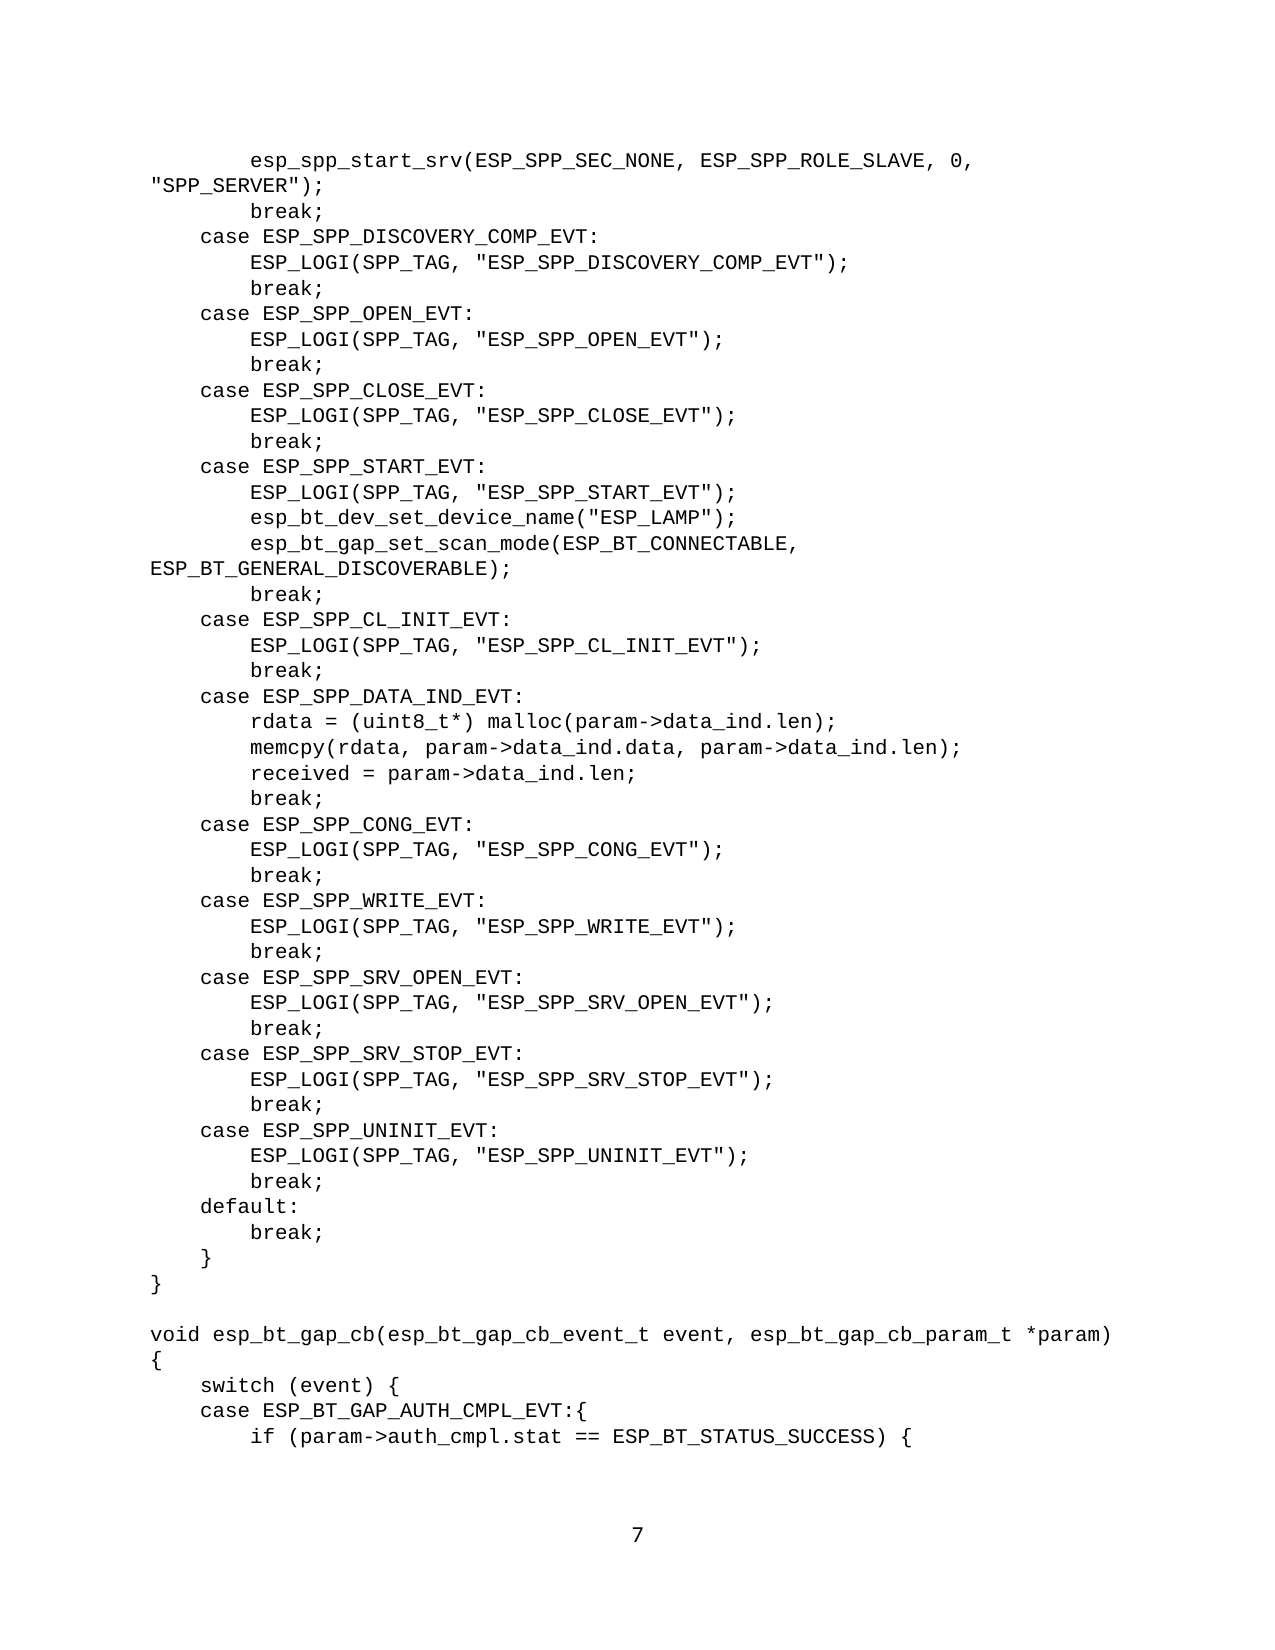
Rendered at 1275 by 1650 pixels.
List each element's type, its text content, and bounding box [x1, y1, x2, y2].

text ESP_LOGI(SPP_TAG, "ESP_SPP_CLOSE_EVT"); [150, 405, 1125, 429]
text break; [150, 584, 1125, 607]
text case ESP_BT_GAP_AUTH_CMPL_EVT:{ [150, 1401, 1125, 1424]
text break; [150, 1171, 1125, 1194]
text break; [150, 660, 1125, 684]
text break; [150, 431, 1125, 454]
text case ESP_SPP_WRITE_EVT: [150, 890, 1125, 914]
text switch (event) { [150, 1375, 1125, 1399]
text break; [150, 941, 1125, 965]
text break; [150, 278, 1125, 301]
text ESP_LOGI(SPP_TAG, "ESP_SPP_SRV_STOP_EVT"); [150, 1069, 1125, 1092]
text } [150, 1273, 1125, 1297]
text ESP_LOGI(SPP_TAG, "ESP_SPP_WRITE_EVT"); [150, 916, 1125, 939]
text ESP_LOGI(SPP_TAG, "ESP_SPP_CONG_EVT"); [150, 839, 1125, 863]
text break; [150, 1018, 1125, 1041]
text esp_bt_gap_set_scan_mode(ESP_BT_CONNECTABLE, ESP_BT_GENERAL_DISCOVERABLE); [150, 533, 1125, 582]
text case ESP_SPP_SRV_STOP_EVT: [150, 1043, 1125, 1067]
text if (param->auth_cmpl.stat == ESP_BT_STATUS_SUCCESS) { [150, 1426, 1125, 1450]
text case ESP_SPP_DISCOVERY_COMP_EVT: [150, 227, 1125, 250]
text void esp_bt_gap_cb(esp_bt_gap_cb_event_t event, esp_bt_gap_cb_param_t *param) [150, 1324, 1125, 1348]
text } [150, 1247, 1125, 1271]
text case ESP_SPP_CLOSE_EVT: [150, 380, 1125, 403]
text ESP_LOGI(SPP_TAG, "ESP_SPP_CL_INIT_EVT"); [150, 635, 1125, 658]
text break; [150, 864, 1125, 888]
text case ESP_SPP_SRV_OPEN_EVT: [150, 967, 1125, 990]
text ESP_LOGI(SPP_TAG, "ESP_SPP_SRV_OPEN_EVT"); [150, 992, 1125, 1016]
text case ESP_SPP_CL_INIT_EVT: [150, 609, 1125, 633]
text ESP_LOGI(SPP_TAG, "ESP_SPP_DISCOVERY_COMP_EVT"); [150, 252, 1125, 276]
text break; [150, 354, 1125, 378]
text received = param->data_ind.len; [150, 762, 1125, 786]
text default: [150, 1196, 1125, 1220]
text esp_spp_start_srv(ESP_SPP_SEC_NONE, ESP_SPP_ROLE_SLAVE, 0, "SPP_SERVER"); [150, 150, 1125, 199]
text case ESP_SPP_DATA_IND_EVT: [150, 686, 1125, 709]
text { [150, 1349, 1125, 1373]
text case ESP_SPP_UNINIT_EVT: [150, 1120, 1125, 1143]
text case ESP_SPP_OPEN_EVT: [150, 303, 1125, 327]
text rdata = (uint8_t*) malloc(param->data_ind.len); [150, 711, 1125, 735]
text ESP_LOGI(SPP_TAG, "ESP_SPP_OPEN_EVT"); [150, 329, 1125, 352]
text case ESP_SPP_START_EVT: [150, 456, 1125, 480]
text break; [150, 1222, 1125, 1246]
text case ESP_SPP_CONG_EVT: [150, 813, 1125, 837]
text break; [150, 201, 1125, 225]
text memcpy(rdata, param->data_ind.data, param->data_ind.len); [150, 737, 1125, 761]
text esp_bt_dev_set_device_name("ESP_LAMP"); [150, 507, 1125, 531]
text ESP_LOGI(SPP_TAG, "ESP_SPP_START_EVT"); [150, 482, 1125, 505]
text break; [150, 1094, 1125, 1118]
text break; [150, 788, 1125, 812]
text ESP_LOGI(SPP_TAG, "ESP_SPP_UNINIT_EVT"); [150, 1145, 1125, 1169]
